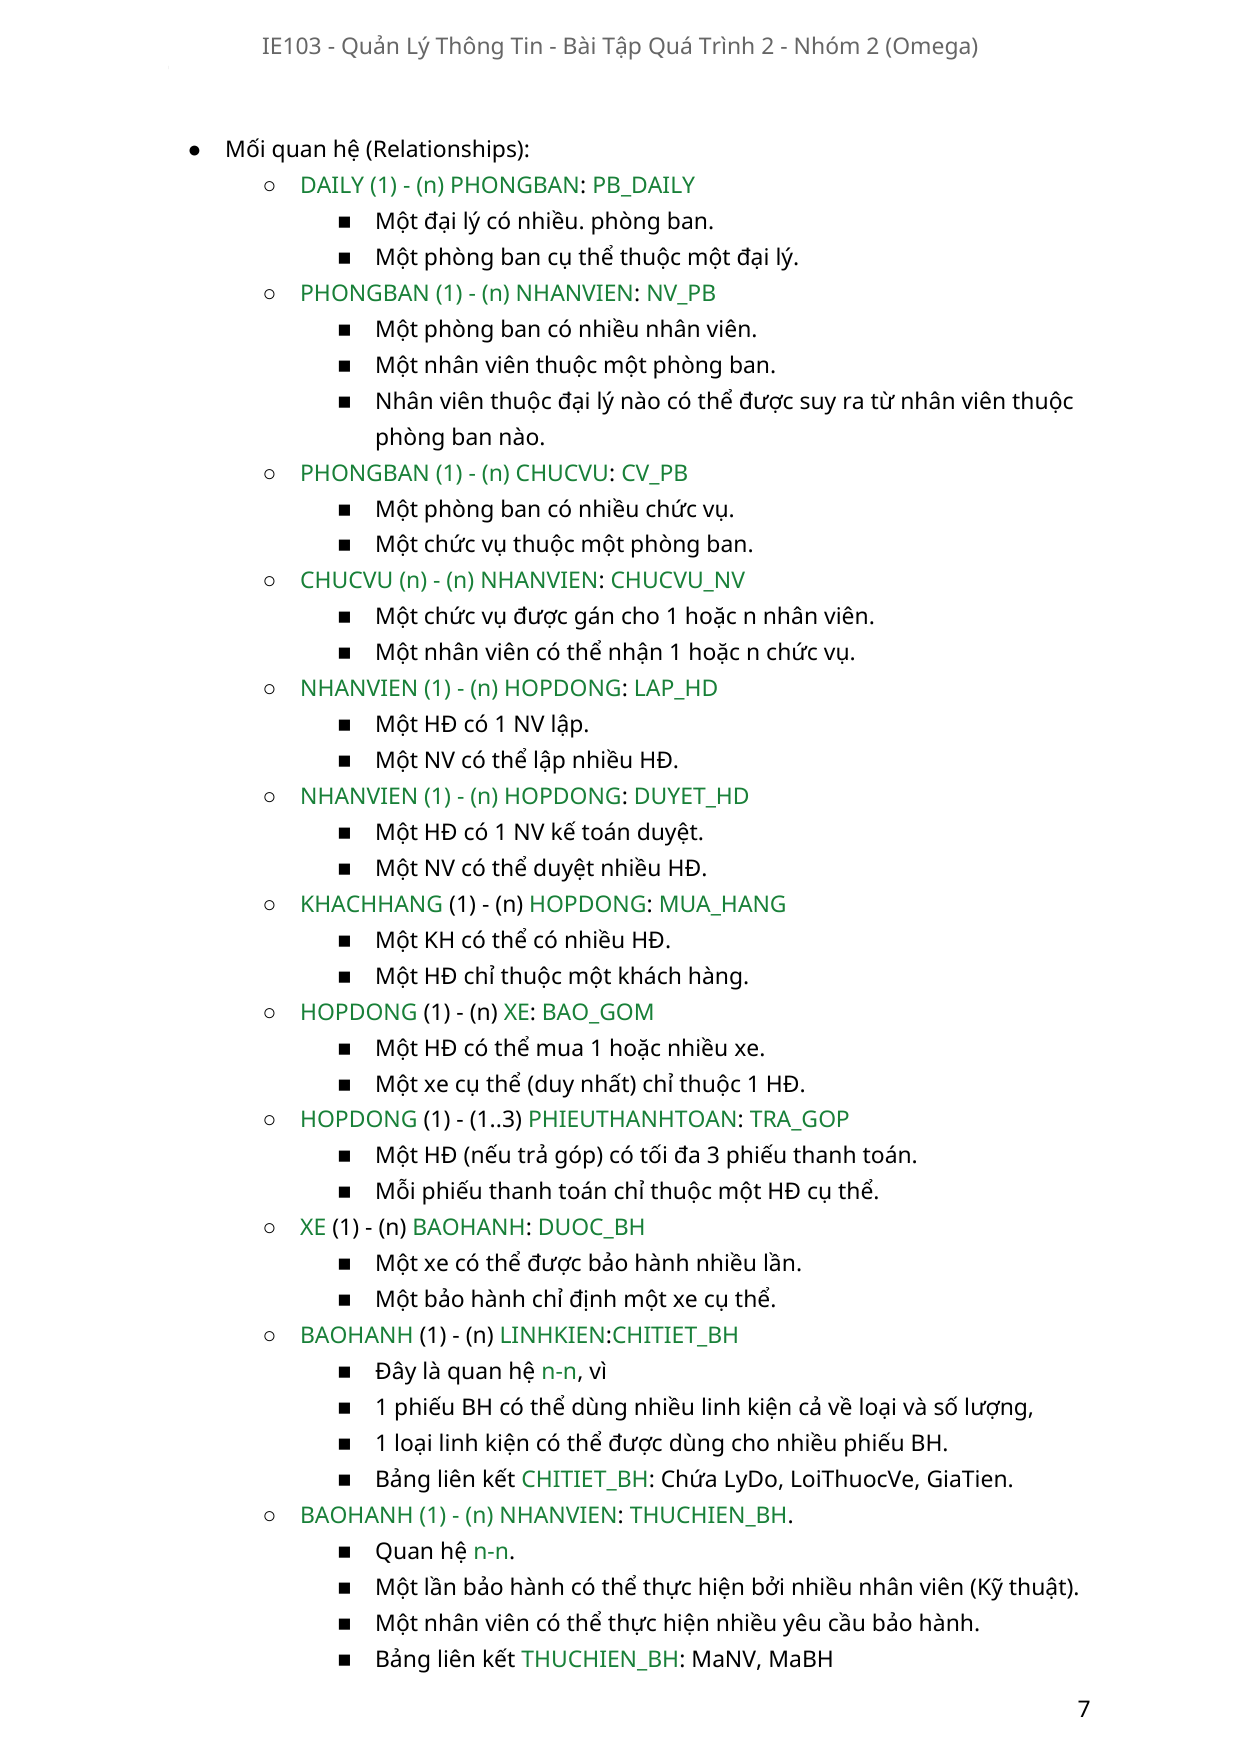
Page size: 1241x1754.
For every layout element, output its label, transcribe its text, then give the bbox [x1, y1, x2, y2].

list Một lần bảo hành có thể thực hiện bởi nhiều nhân viên (Kỹ thuật). [337, 1571, 1090, 1602]
list XE (1) - (n) BAOHANH: DUOC_BH [262, 1211, 1090, 1242]
list Một HĐ có 1 NV lập. [337, 708, 1090, 739]
list Một nhân viên có thể thực hiện nhiều yêu cầu bảo hành. [337, 1607, 1090, 1638]
list Một NV có thể lập nhiều HĐ. [337, 744, 1090, 775]
list 1 loại linh kiện có thể được dùng cho nhiều phiếu BH. [337, 1427, 1090, 1458]
list PHONGBAN (1) - (n) CHUCVU: CV_PB [262, 457, 1090, 488]
list Bảng liên kết THUCHIEN_BH: MaNV, MaBH [337, 1642, 1090, 1674]
list Nhân viên thuộc đại lý nào có thể được suy ra từ nhân viên thuộc phòng ban nào. [337, 385, 1090, 452]
list PHONGBAN (1) - (n) NHANVIEN: NV_PB [262, 277, 1090, 308]
list Một xe có thể được bảo hành nhiều lần. [337, 1247, 1090, 1278]
list BAOHANH (1) - (n) LINHKIEN:CHITIET_BH [262, 1319, 1090, 1350]
list Đây là quan hệ n-n, vì [337, 1355, 1090, 1386]
list Một đại lý có nhiều. phòng ban. [337, 205, 1090, 236]
list Một phòng ban có nhiều chức vụ. [337, 492, 1090, 524]
list NHANVIEN (1) - (n) HOPDONG: LAP_HD [262, 672, 1090, 703]
list Mối quan hệ (Relationships): [187, 133, 1090, 164]
list HOPDONG (1) - (1..3) PHIEUTHANHTOAN: TRA_GOP [262, 1103, 1090, 1135]
list Một phòng ban cụ thể thuộc một đại lý. [337, 241, 1090, 272]
list Quan hệ n-n. [337, 1535, 1090, 1566]
list Một HĐ có 1 NV kế toán duyệt. [337, 816, 1090, 847]
list Một KH có thể có nhiều HĐ. [337, 924, 1090, 955]
list Một NV có thể duyệt nhiều HĐ. [337, 852, 1090, 883]
list Một HĐ (nếu trả góp) có tối đa 3 phiếu thanh toán. [337, 1139, 1090, 1171]
list Một nhân viên thuộc một phòng ban. [337, 349, 1090, 380]
list Một HĐ chỉ thuộc một khách hàng. [337, 960, 1090, 991]
list Một xe cụ thể (duy nhất) chỉ thuộc 1 HĐ. [337, 1067, 1090, 1099]
list BAOHANH (1) - (n) NHANVIEN: THUCHIEN_BH. [262, 1499, 1090, 1530]
list HOPDONG (1) - (n) XE: BAO_GOM [262, 996, 1090, 1027]
list Một phòng ban có nhiều nhân viên. [337, 313, 1090, 344]
list NHANVIEN (1) - (n) HOPDONG: DUYET_HD [262, 780, 1090, 811]
list Một chức vụ được gán cho 1 hoặc n nhân viên. [337, 600, 1090, 632]
list Một bảo hành chỉ định một xe cụ thể. [337, 1283, 1090, 1314]
list CHUCVU (n) - (n) NHANVIEN: CHUCVU_NV [262, 564, 1090, 596]
list KHACHHANG (1) - (n) HOPDONG: MUA_HANG [262, 888, 1090, 919]
list Một chức vụ thuộc một phòng ban. [337, 528, 1090, 560]
list 1 phiếu BH có thể dùng nhiều linh kiện cả về loại và số lượng, [337, 1391, 1090, 1422]
list Một HĐ có thể mua 1 hoặc nhiều xe. [337, 1032, 1090, 1063]
list DAILY (1) - (n) PHONGBAN: PB_DAILY [262, 169, 1090, 200]
list Một nhân viên có thể nhận 1 hoặc n chức vụ. [337, 636, 1090, 667]
list Mỗi phiếu thanh toán chỉ thuộc một HĐ cụ thể. [337, 1175, 1090, 1207]
list Bảng liên kết CHITIET_BH: Chứa LyDo, LoiThuocVe, GiaTien. [337, 1463, 1090, 1494]
